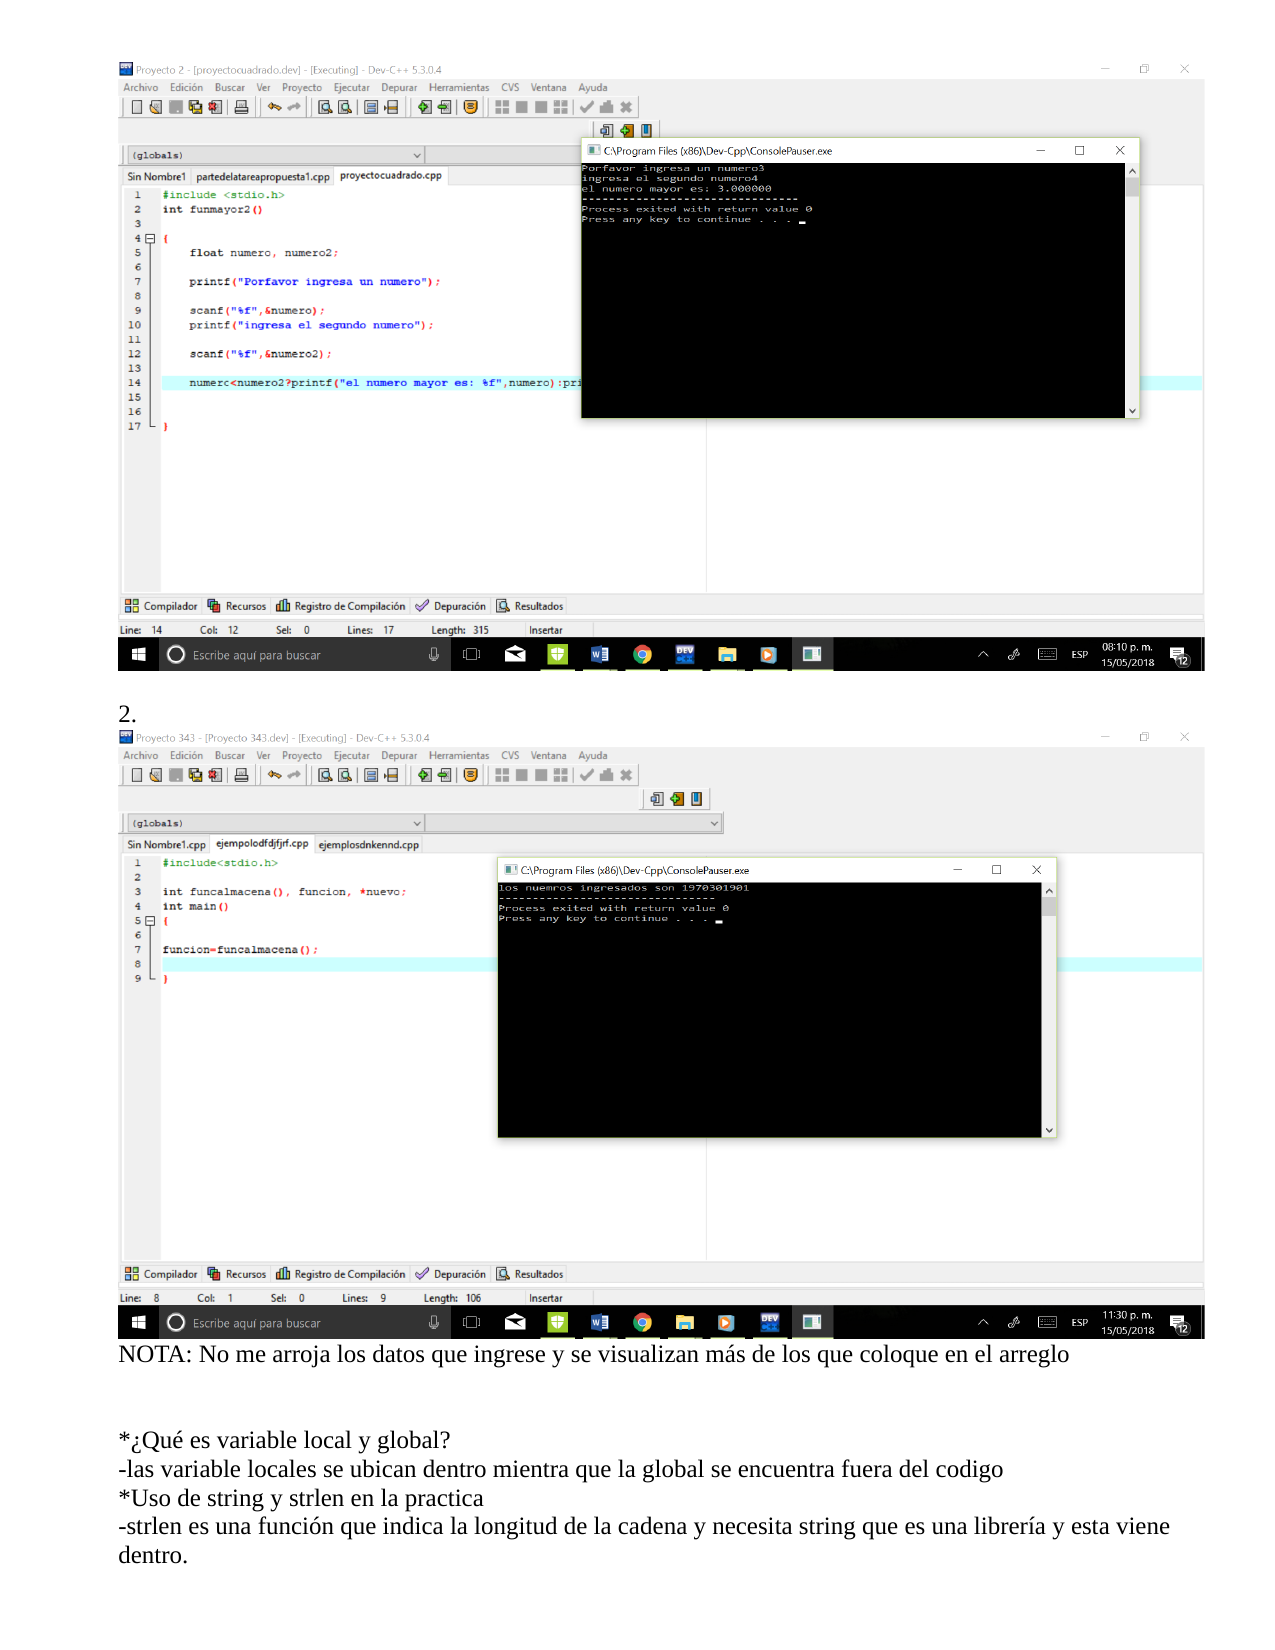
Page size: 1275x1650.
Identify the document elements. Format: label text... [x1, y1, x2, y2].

text 2. [118, 699, 1205, 727]
text -las variable locales se ubican dentro mientra que la global se encuentra fuera del codigo [118, 1454, 1205, 1483]
text NOTA: No me arroja los datos que ingrese y se visualizan más de los que coloque en el arreglo [118, 1339, 1205, 1368]
text -strlen es una función que indica la longitud de la cadena y necesita string que es una librería y esta viene dentro. [118, 1511, 1205, 1569]
text *Uso de string y strlen en la practica [118, 1483, 1205, 1511]
text *¿Qué es variable local y global? [118, 1425, 1205, 1454]
